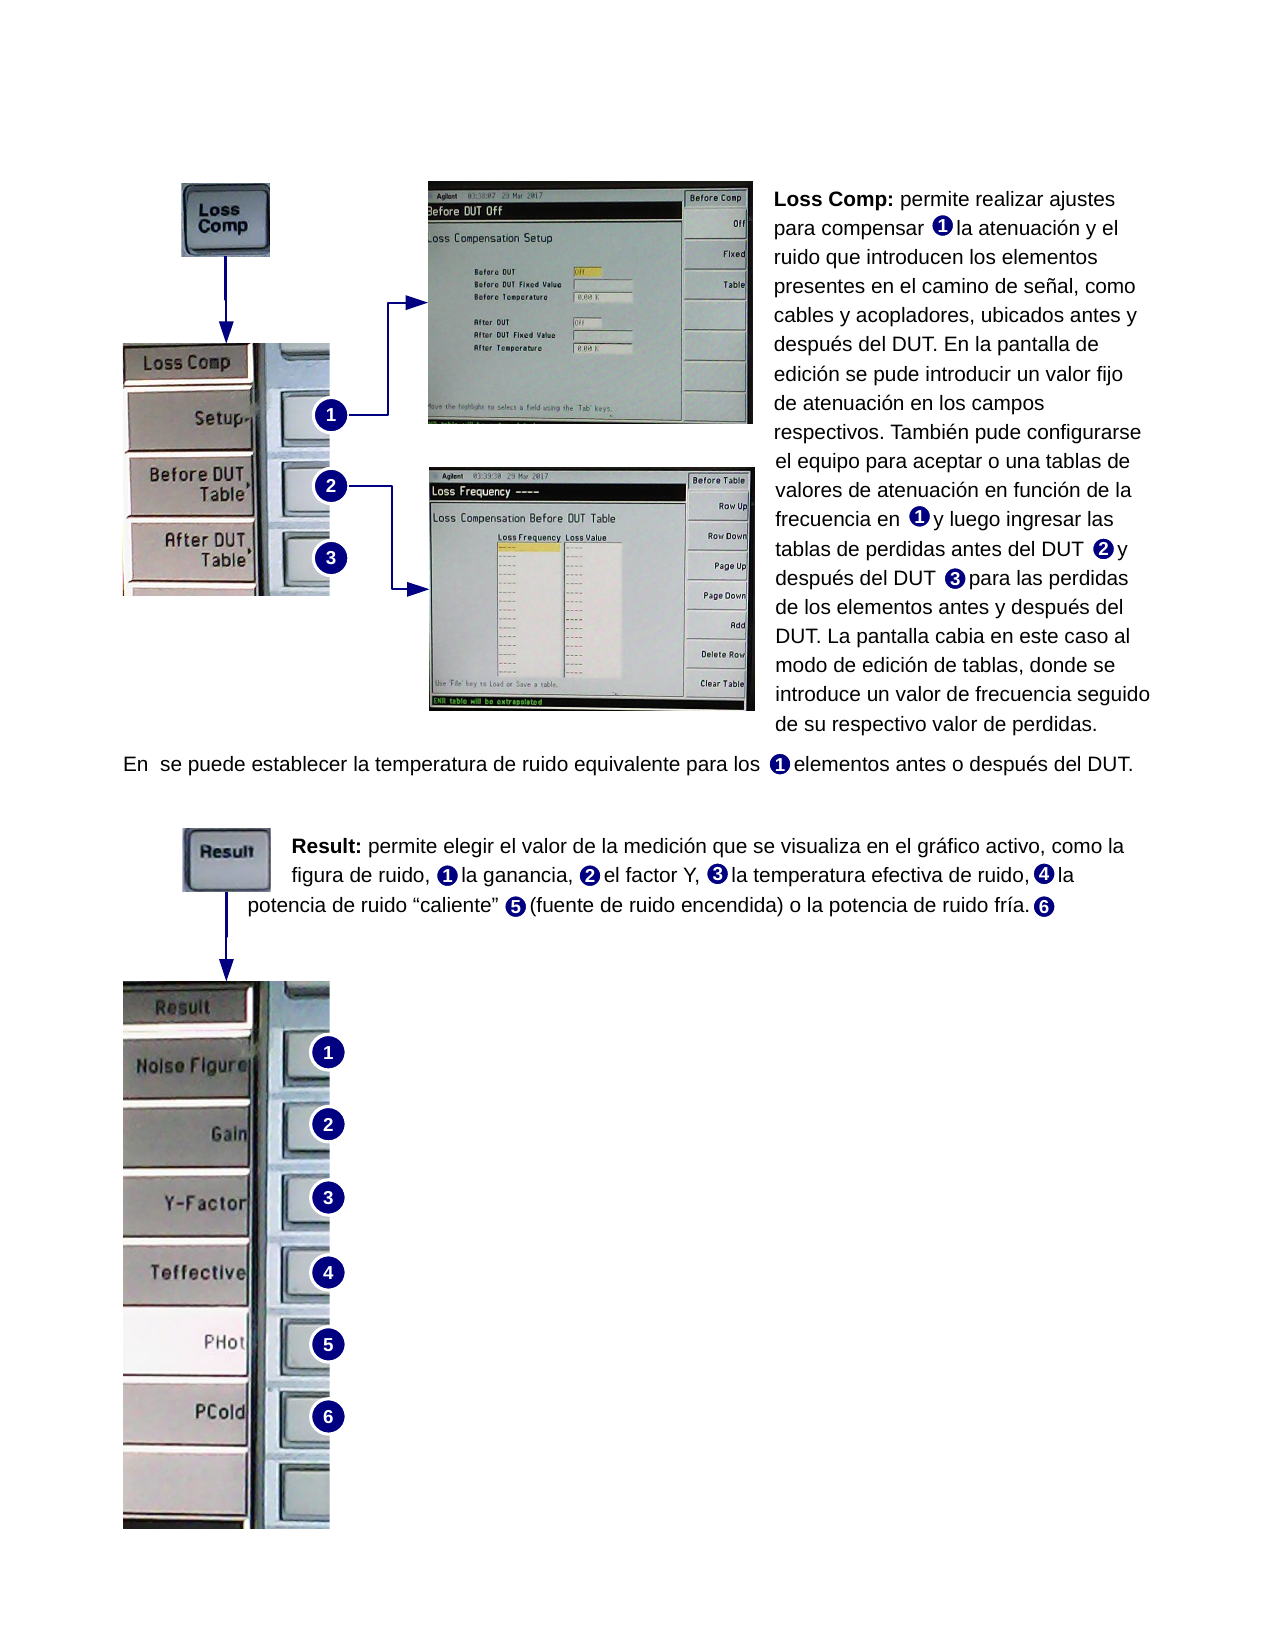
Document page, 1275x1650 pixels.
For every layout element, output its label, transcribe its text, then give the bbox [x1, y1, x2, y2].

text [123, 829, 225, 916]
picture [181, 183, 246, 257]
text Loss Comp: permite realizar ajustes para compensar la atenuación y el ruido que introducen los elementos presentes en el camino de señal, como cables y acopladores, ubicados antes y después del DUT. En la pantalla de edición se pude introducir un valor fijo de atenuación en los campos respectivos. También pude configurarse el equipo para aceptar o una tablas de valores de atenuación en función de la frecuencia en y luego ingresar las tablas de perdidas antes del DUT y después del DUT para las perdidas de los elementos antes y después del DUT. La pantalla cabia en este caso al modo de edición de tablas, donde se introduce un valor de frecuencia seguido de su respectivo valor de perdidas. [123, 181, 1152, 735]
picture [123, 981, 330, 1529]
picture [122, 343, 330, 596]
picture [182, 828, 271, 892]
text En se puede establecer la temperatura de ruido equivalente para los elementos antes o después del DUT. [123, 747, 1152, 776]
picture [428, 181, 753, 424]
text Result: permite elegir el valor de la medición que se visualiza en el gráfico activo, como la figura de ruido, la ganancia, el factor Y, la temperatura efectiva de ruido, la potencia de ruido “caliente” (fuente de ruido encendida) o la potencia de ruido fría. [228, 829, 1152, 916]
picture [429, 467, 755, 711]
